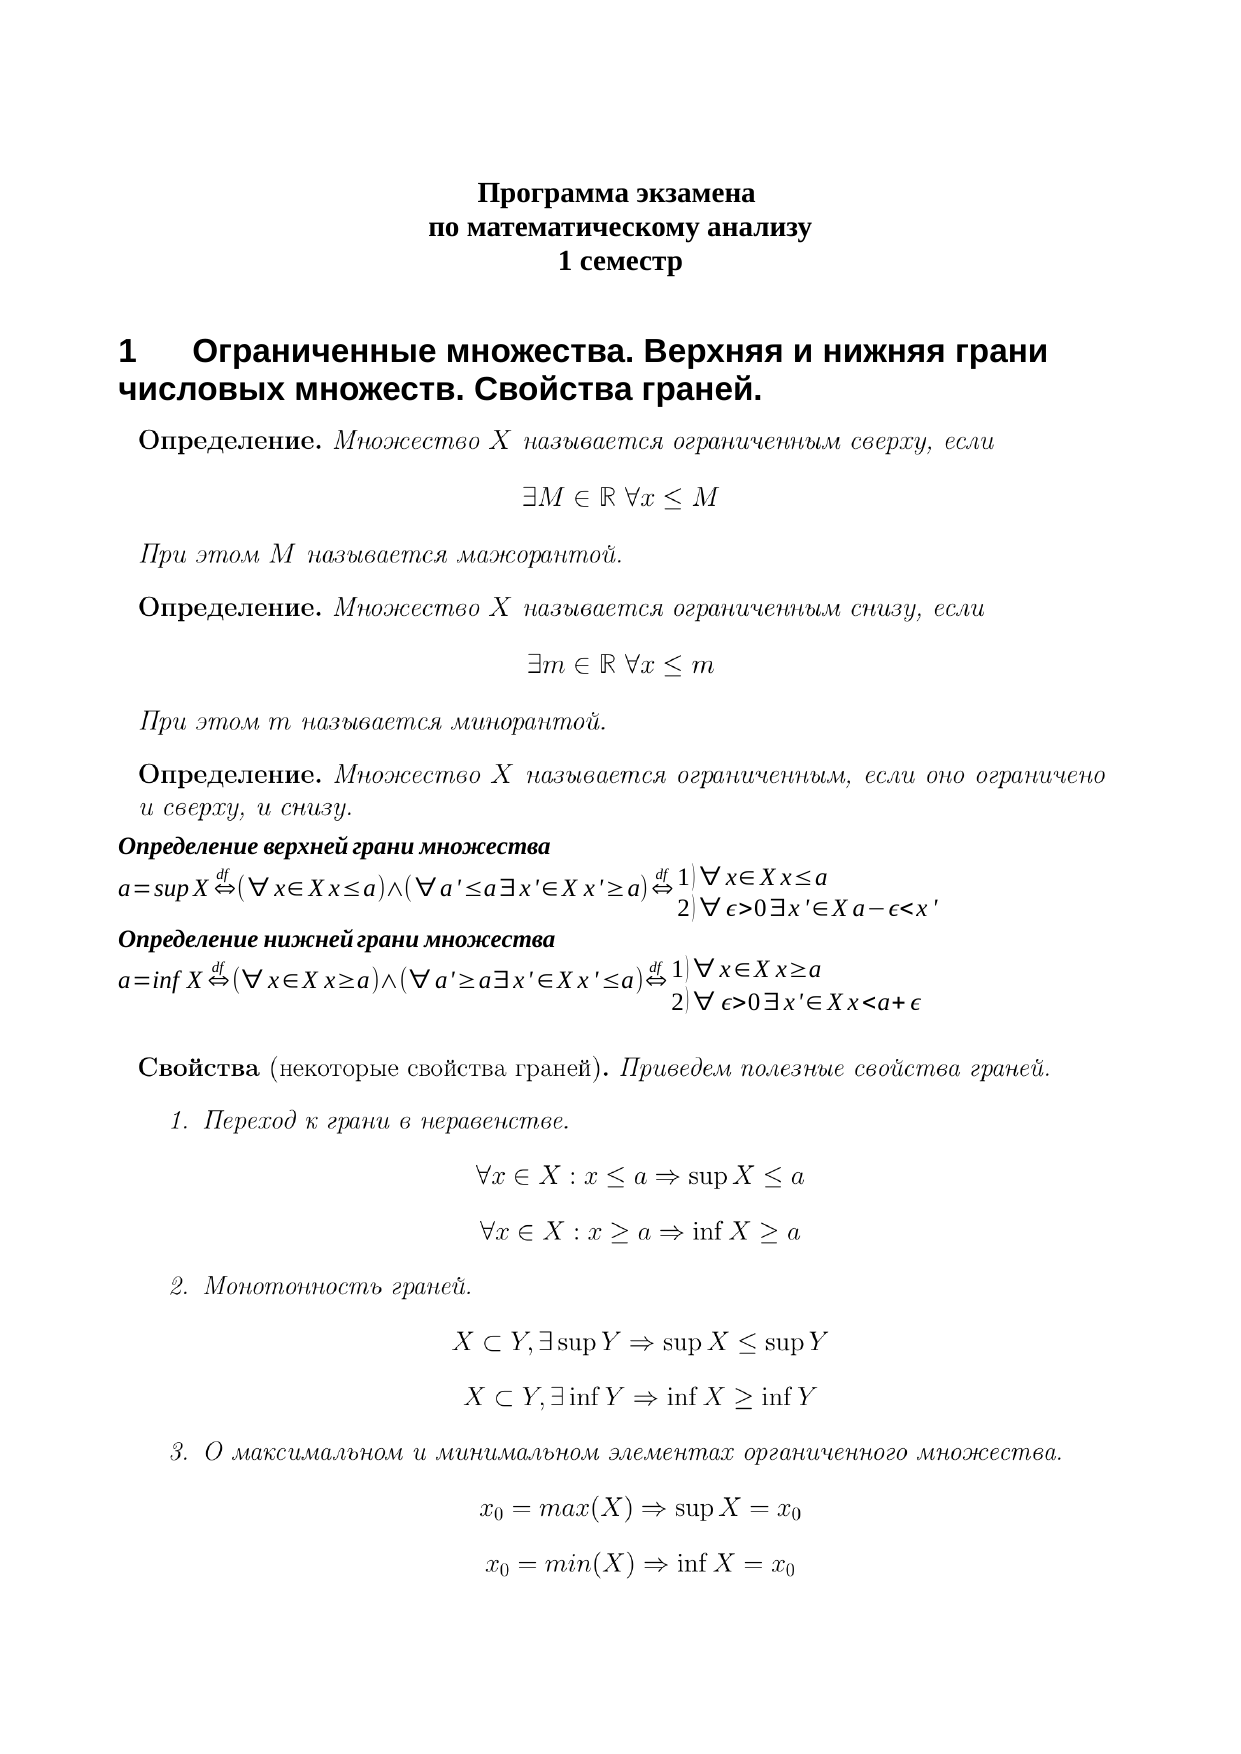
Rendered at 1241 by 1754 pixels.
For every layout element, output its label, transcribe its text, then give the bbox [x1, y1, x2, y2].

picture [118, 420, 1123, 833]
text Программа экзамена [118, 176, 1122, 209]
picture [118, 1045, 1123, 1604]
text по математическому анализу [118, 209, 1122, 243]
text 1 семестр [118, 243, 1122, 276]
subtitle Ограниченные множества. Верхняя и нижняя грани числовых множеств. Свойства граней. [118, 331, 1122, 407]
